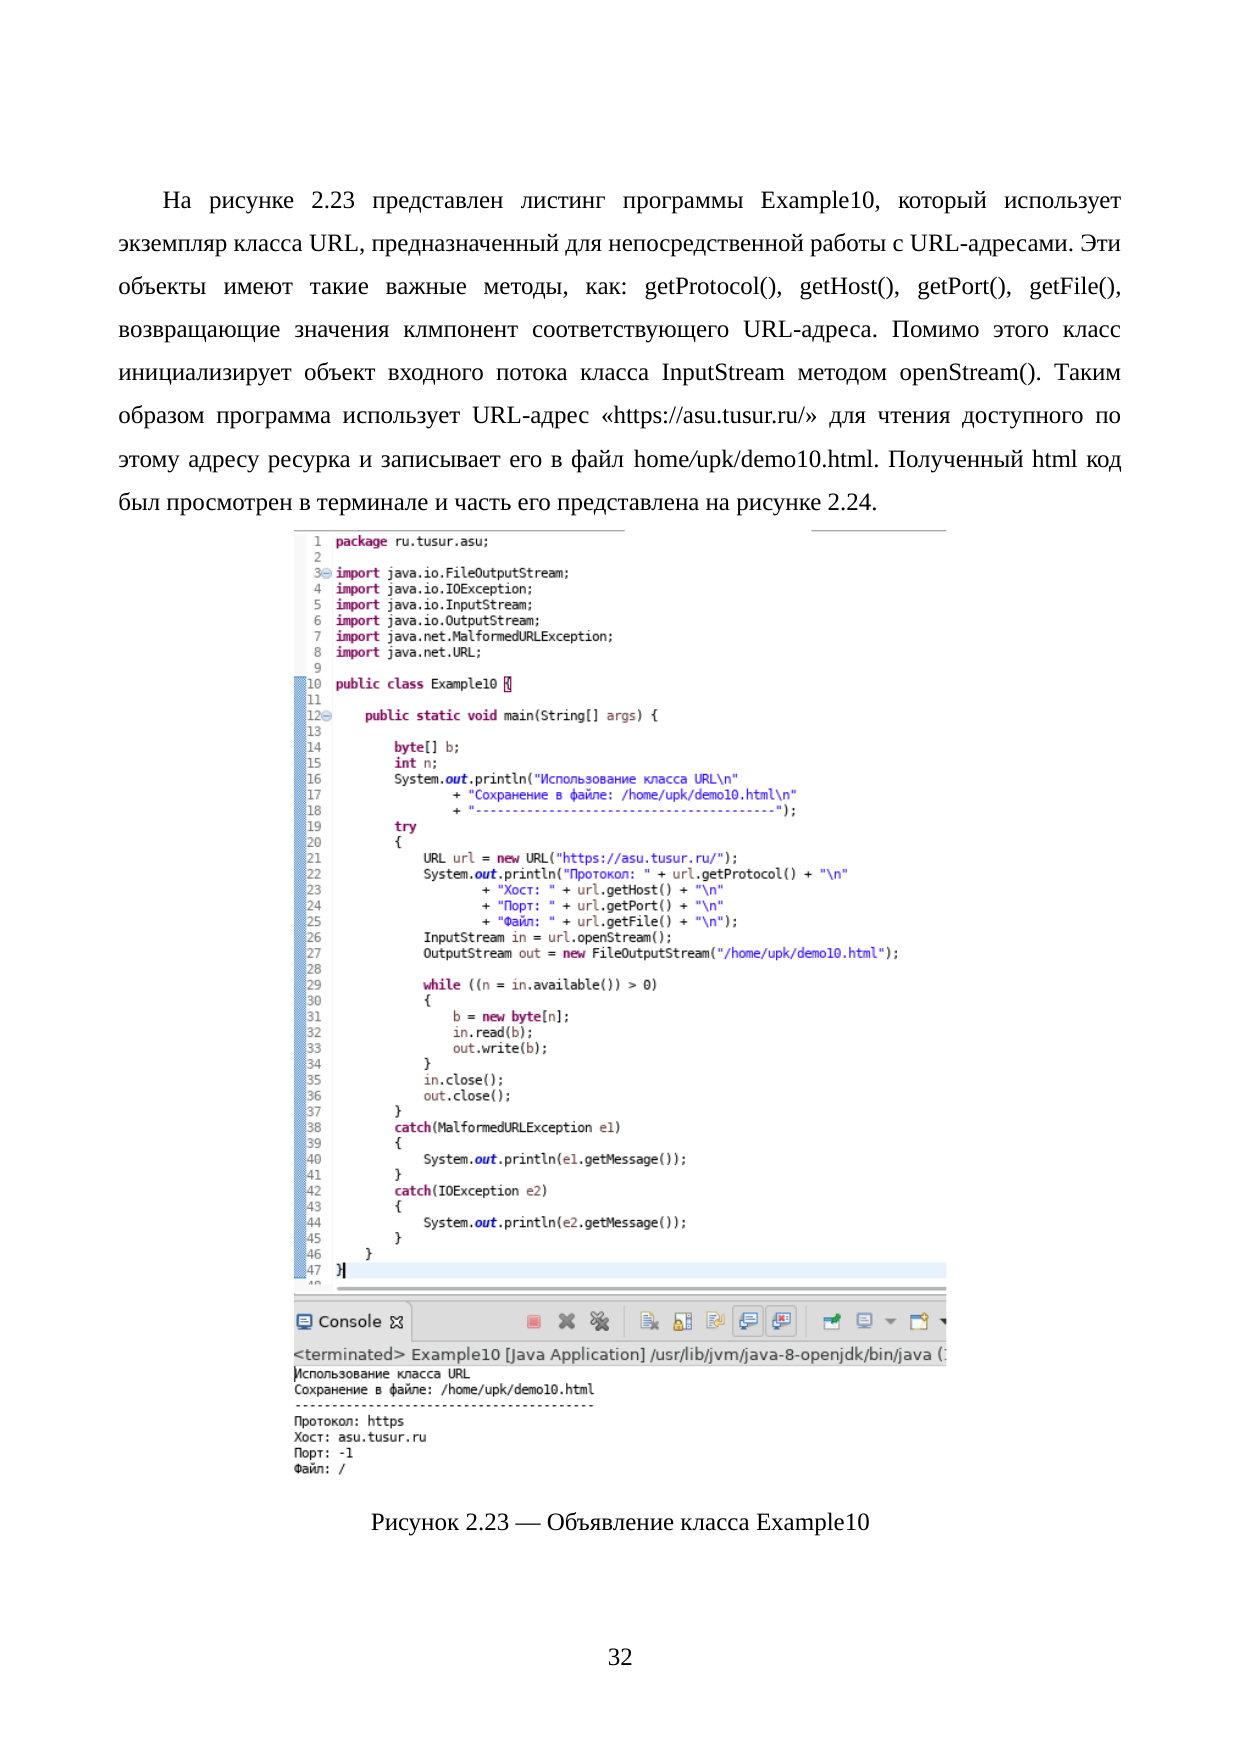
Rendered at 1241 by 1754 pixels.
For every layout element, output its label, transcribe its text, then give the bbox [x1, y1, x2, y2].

text На рисунке 2.23 представлен листинг программы Example10, который использует экземпляр класса URL, предназначенный для непосредственной работы с URL-адресами. Эти объекты имеют такие важные методы, как: getProtocol(), getHost(), getPort(), getFile(), возвращающие значения клмпонент соответствующего URL-адреса. Помимо этого класс инициализирует объект входного потока класса InputStream методом openStream(). Таким образом программа использует URL-адрес «https://asu.tusur.ru/» для чтения доступного по этому адресу ресурка и записывает его в файл home/upk/demo10.html. Полученный html код был просмотрен в терминале и часть его представлена на рисунке 2.24. [118, 185, 1122, 516]
picture [293, 530, 947, 1493]
text Рисунок 2.23 — Объявление класса Example10 [118, 530, 1122, 1536]
